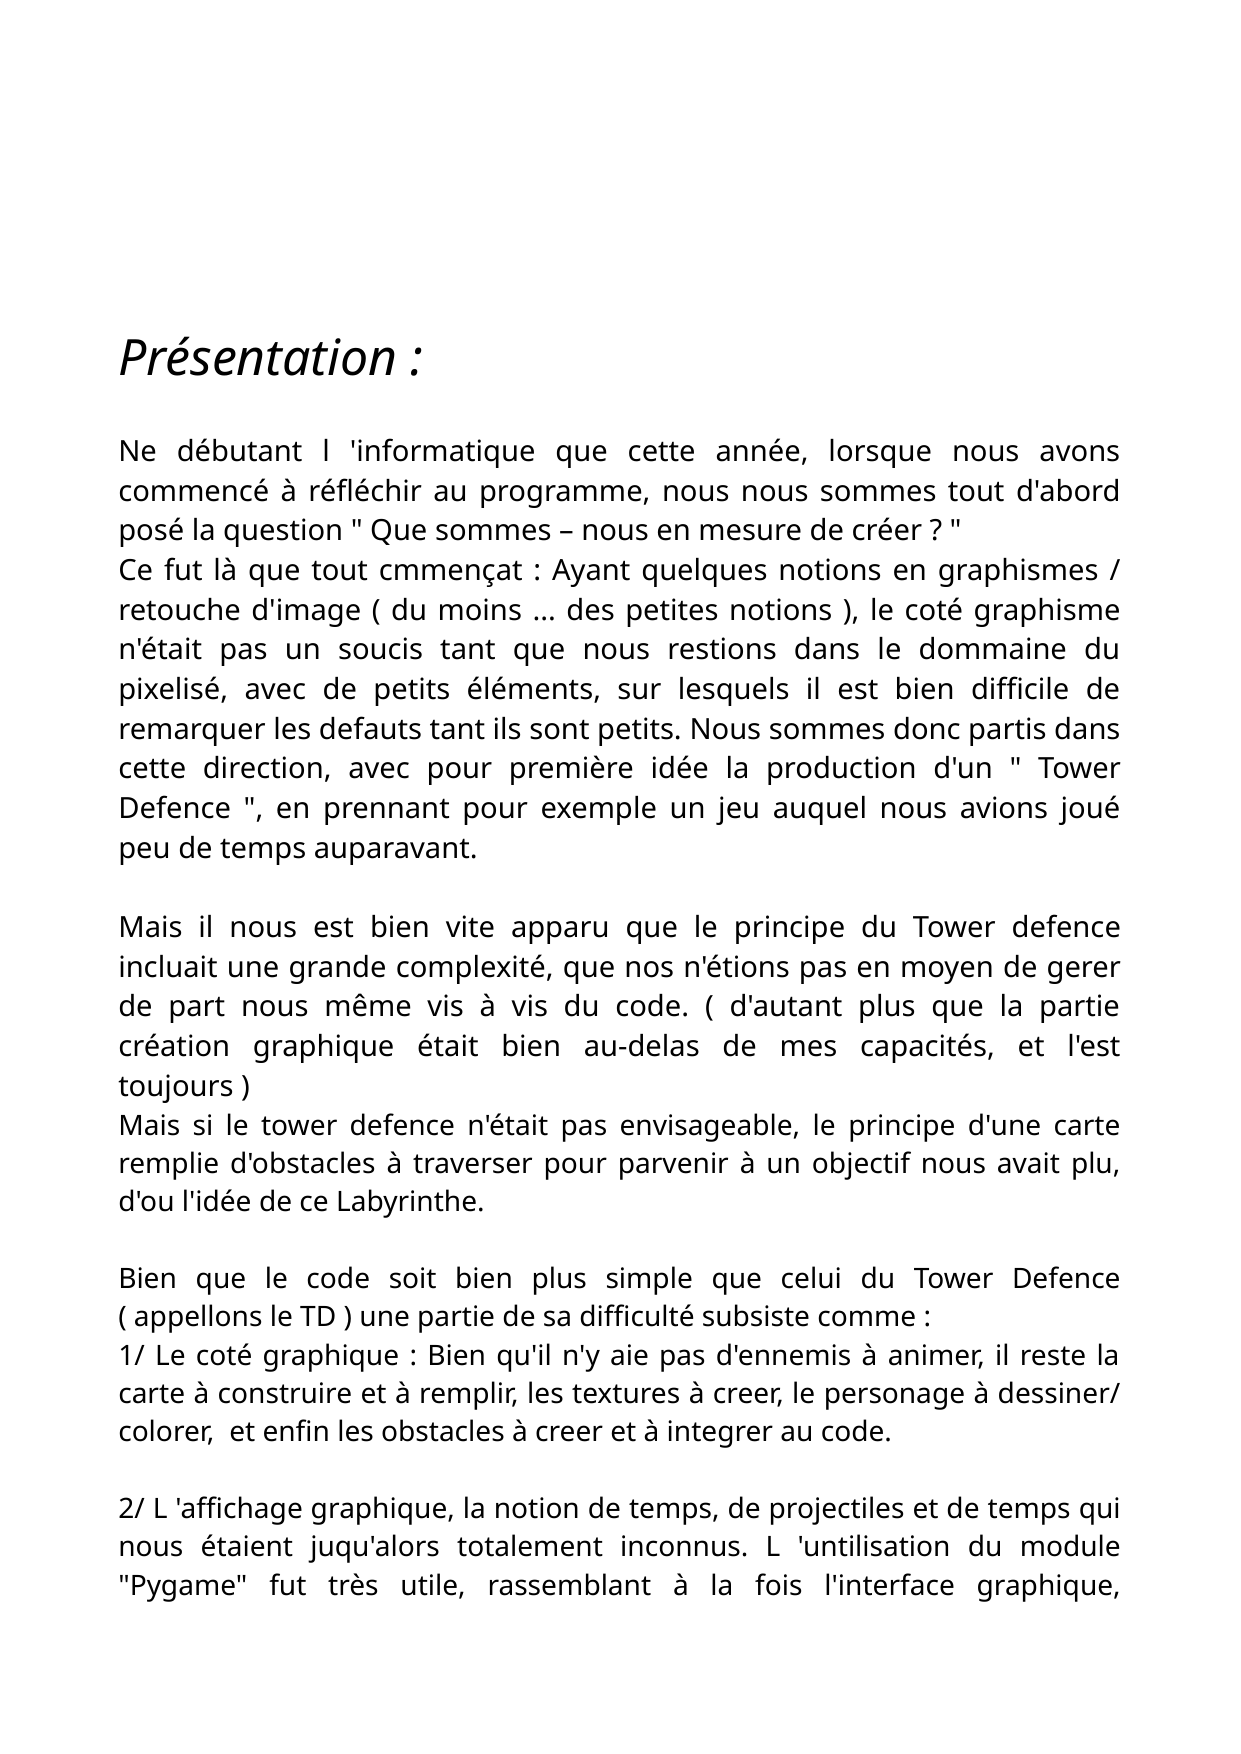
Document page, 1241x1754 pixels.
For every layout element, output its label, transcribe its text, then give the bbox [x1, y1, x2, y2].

text Mais il nous est bien vite apparu que le principe du Tower defence incluait une grande complexité, que nos n'étions pas en moyen de gerer de part nous même vis à vis du code. ( d'autant plus que la partie création graphique était bien au-delas de mes capacités, et l'est toujours ) [118, 906, 1122, 1105]
text Bien que le code soit bien plus simple que celui du Tower Defence ( appellons le TD ) une partie de sa difficulté subsiste comme : [118, 1258, 1122, 1335]
text 2/ L 'affichage graphique, la notion de temps, de projectiles et de temps qui nous étaient juqu'alors totalement inconnus. L 'untilisation du module "Pygame" fut très utile, rassemblant à la fois l'interface graphique, [118, 1488, 1122, 1603]
text Ce fut là que tout cmmençat : Ayant quelques notions en graphismes / retouche d'image ( du moins ... des petites notions ), le coté graphisme n'était pas un soucis tant que nous restions dans le dommaine du pixelisé, avec de petits éléments, sur lesquels il est bien difficile de remarquer les defauts tant ils sont petits. Nous sommes donc partis dans cette direction, avec pour première idée la production d'un " Tower Defence ", en prennant pour exemple un jeu auquel nous avions joué peu de temps auparavant. [118, 549, 1122, 867]
text 1/ Le coté graphique : Bien qu'il n'y aie pas d'ennemis à animer, il reste la carte à construire et à remplir, les textures à creer, le personage à dessiner/ colorer, et enfin les obstacles à creer et à integrer au code. [118, 1335, 1122, 1450]
text Mais si le tower defence n'était pas envisageable, le principe d'une carte remplie d'obstacles à traverser pour parvenir à un objectif nous avait plu, d'ou l'idée de ce Labyrinthe. [118, 1105, 1122, 1220]
text Ne débutant l 'informatique que cette année, lorsque nous avons commencé à réfléchir au programme, nous nous sommes tout d'abord posé la question " Que sommes – nous en mesure de créer ? " [118, 430, 1122, 549]
text Présentation : [118, 322, 1122, 390]
